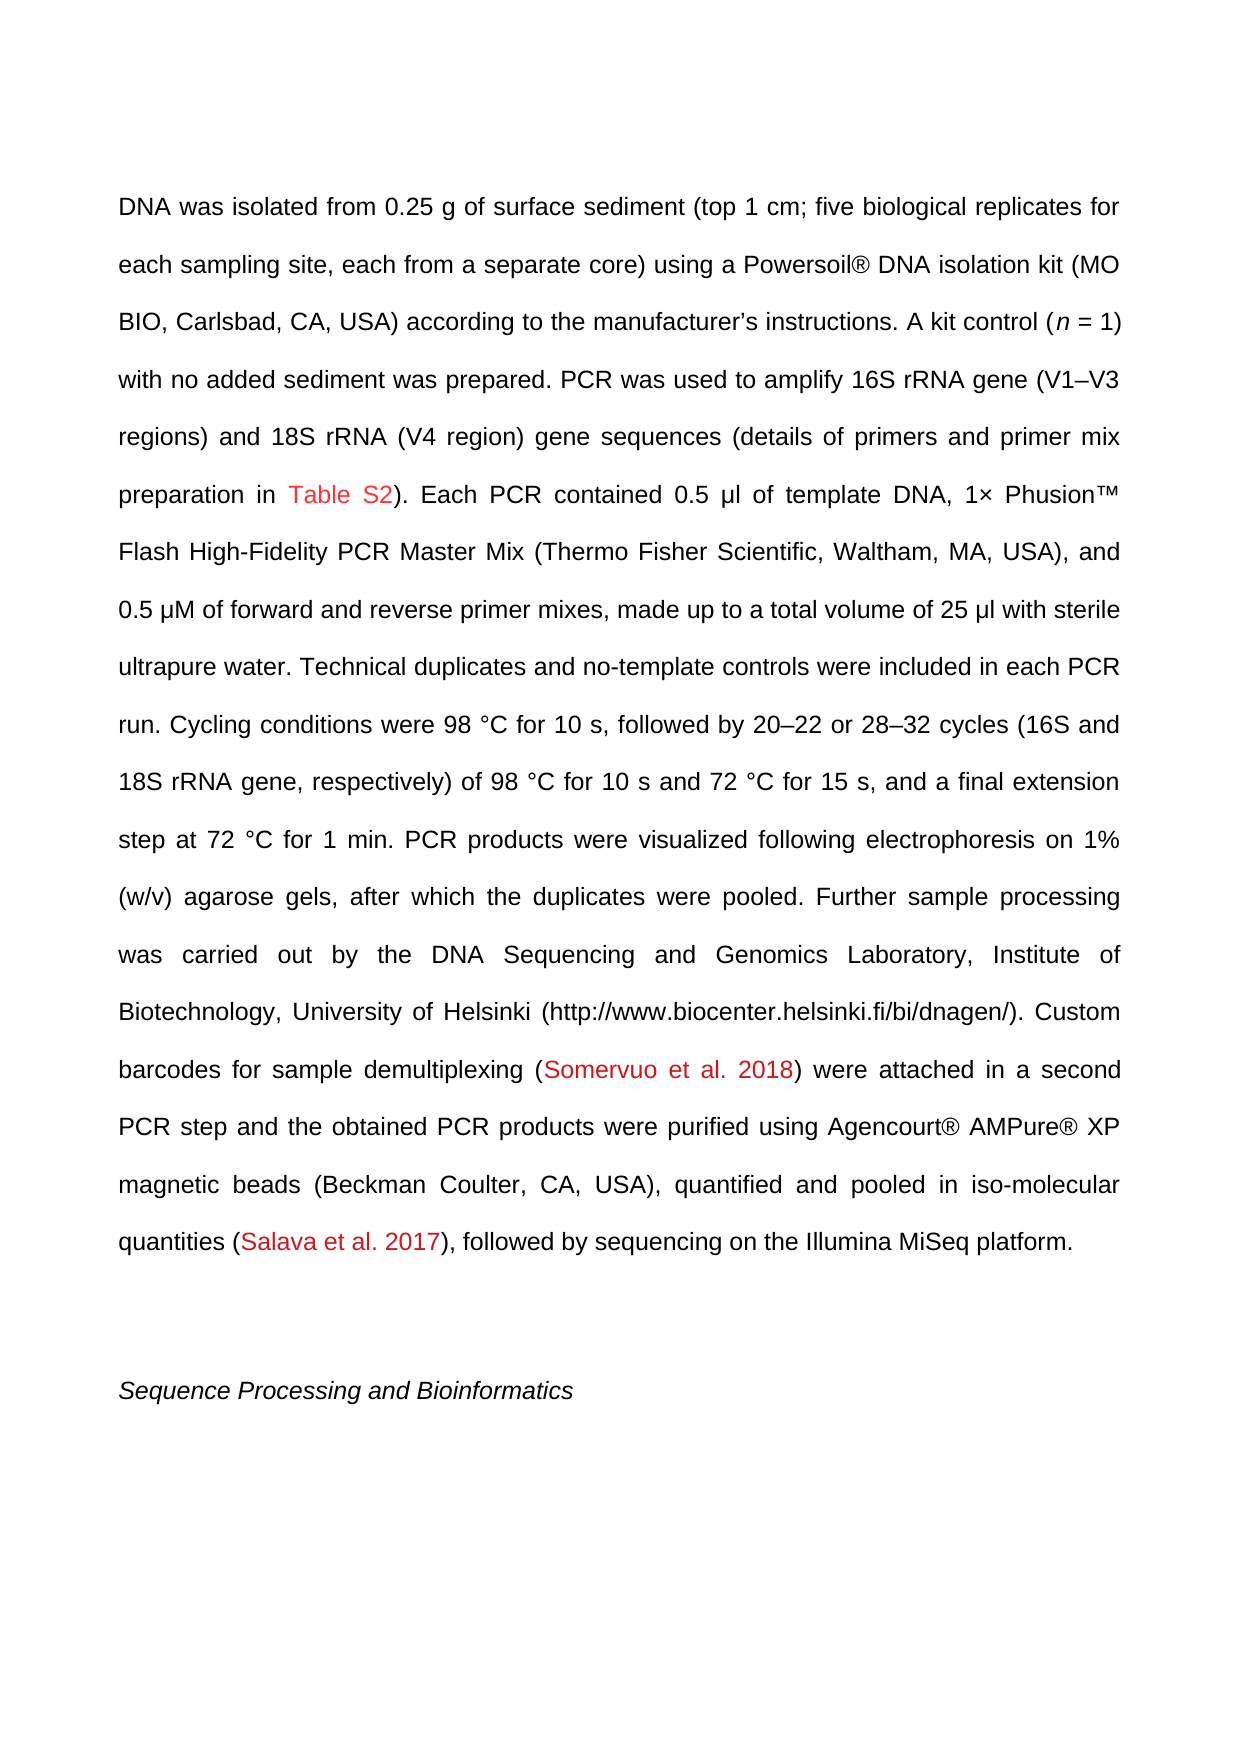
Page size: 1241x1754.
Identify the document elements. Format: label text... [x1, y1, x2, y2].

text Sequence Processing and Bioinformatics [118, 1376, 1122, 1404]
text DNA was isolated from 0.25 g of surface sediment (top 1 cm; five biological replicates for each sampling site, each from a separate core) using a Powersoil® DNA isolation kit (MO BIO, Carlsbad, CA, USA) according to the manufacturer’s instructions. A kit control (n = 1) with no added sediment was prepared. PCR was used to amplify 16S rRNA gene (V1–V3 regions) and 18S rRNA (V4 region) gene sequences (details of primers and primer mix preparation in Table S2). Each PCR contained 0.5 μl of template DNA, 1× Phusion™ Flash High-Fidelity PCR Master Mix (Thermo Fisher Scientific, Waltham, MA, USA), and 0.5 μM of forward and reverse primer mixes, made up to a total volume of 25 μl with sterile ultrapure water. Technical duplicates and no-template controls were included in each PCR run. Cycling conditions were 98 °C for 10 s, followed by 20–22 or 28–32 cycles (16S and 18S rRNA gene, respectively) of 98 °C for 10 s and 72 °C for 15 s, and a final extension step at 72 °C for 1 min. PCR products were visualized following electrophoresis on 1% (w/v) agarose gels, after which the duplicates were pooled. Further sample processing was carried out by the DNA Sequencing and Genomics Laboratory, Institute of Biotechnology, University of Helsinki (http://www.biocenter.helsinki.fi/bi/dnagen/). Custom barcodes for sample demultiplexing (Somervuo et al. 2018) were attached in a second PCR step and the obtained PCR products were purified using Agencourt® AMPure® XP magnetic beads (Beckman Coulter, CA, USA), quantified and pooled in iso-molecular quantities (Salava et al. 2017), followed by sequencing on the Illumina MiSeq platform. [118, 192, 1122, 1256]
